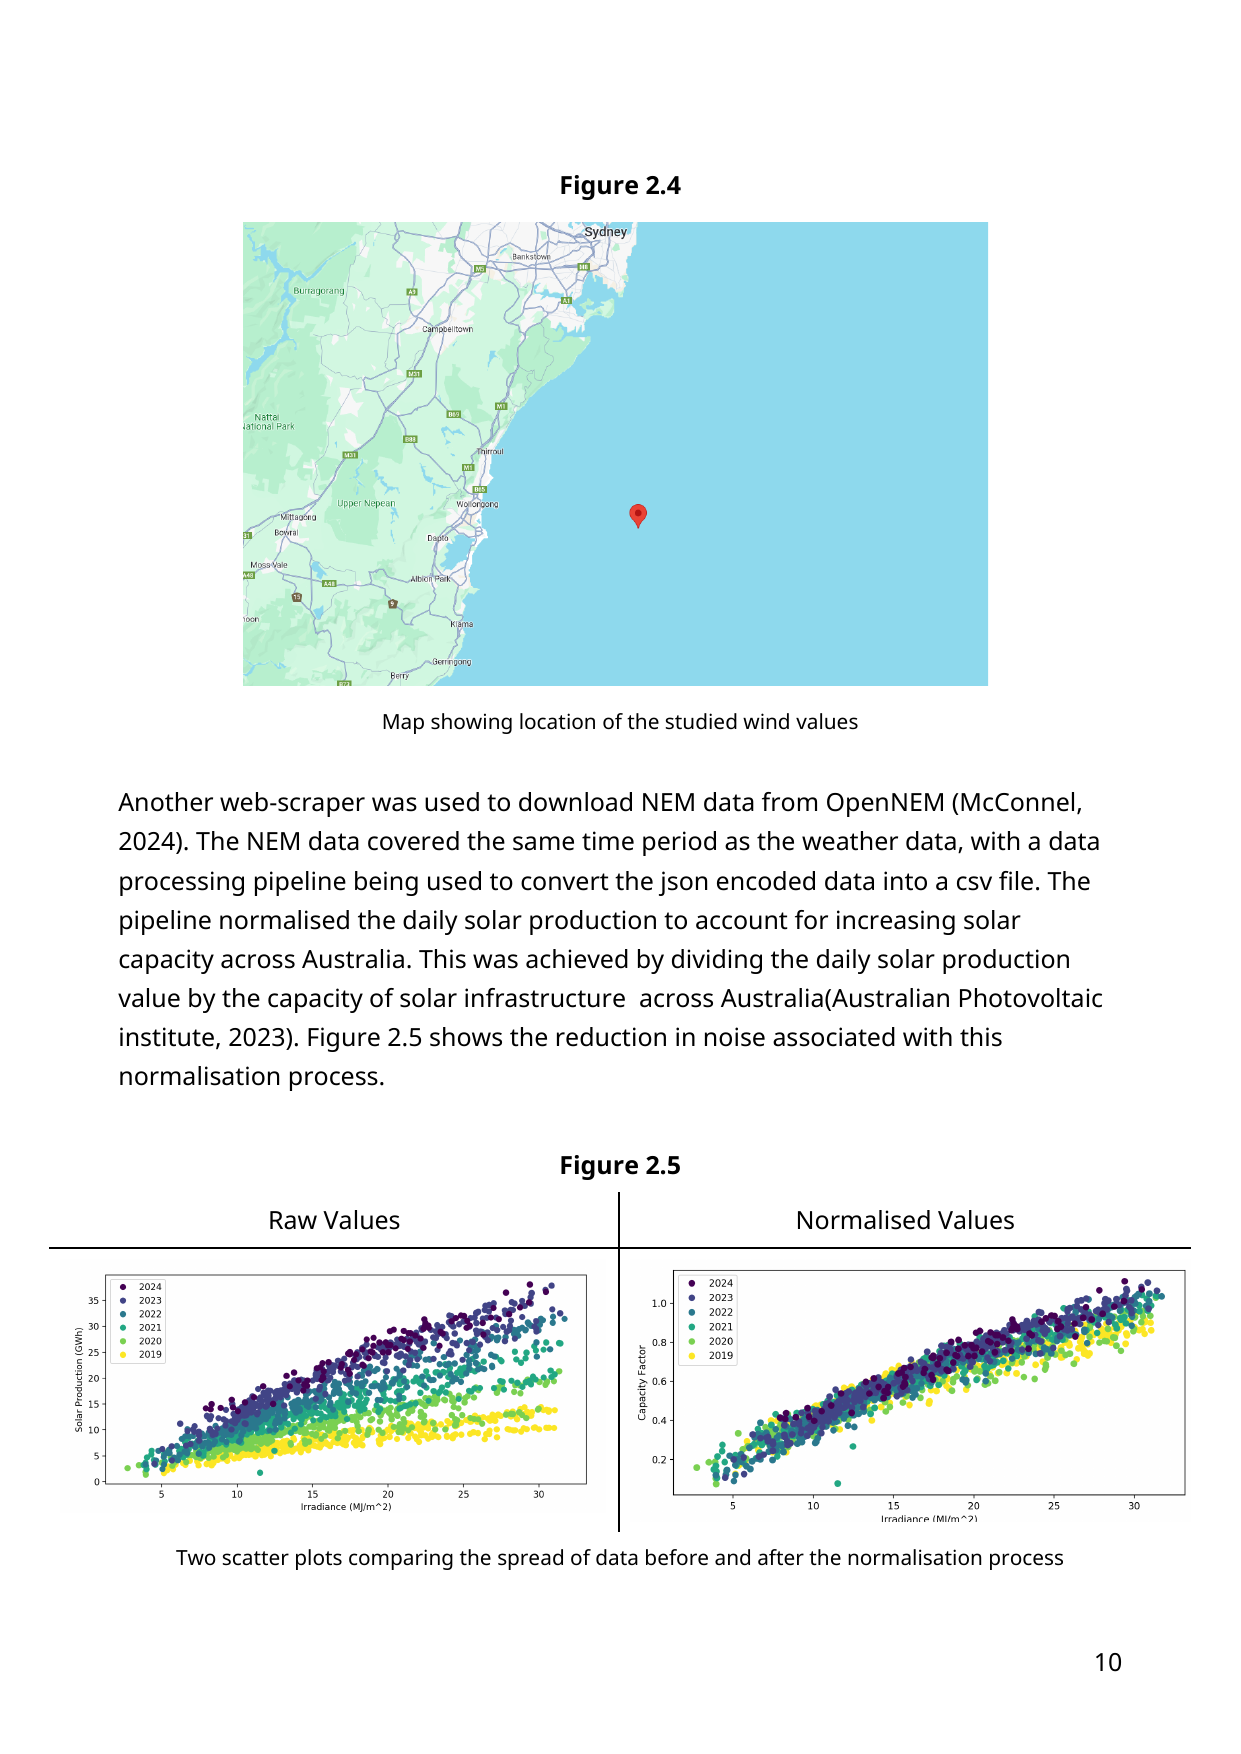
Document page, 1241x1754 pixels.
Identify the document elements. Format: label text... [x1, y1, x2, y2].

picture [59, 1259, 607, 1513]
picture [629, 1259, 1192, 1522]
table_cell [620, 1249, 1191, 1532]
table_header Figure 2.4 [233, 157, 1008, 212]
table_cell [233, 212, 1008, 696]
table_cell Map showing location of the studied wind values [233, 696, 1008, 746]
table_header Figure 2.5 [49, 1138, 1191, 1192]
table_cell Normalised Values [620, 1192, 1191, 1247]
table_cell Two scatter plots comparing the spread of data before and after the normalisation process [49, 1532, 1191, 1582]
picture [243, 222, 989, 686]
text Another web-scraper was used to download NEM data from OpenNEM (McConnel, 2024). The NEM data covered the same time period as the weather data, with a data processing pipeline being used to convert the json encoded data into a csv file. The pipeline normalised the daily solar production to account for increasing solar capacity across Australia. This was achieved by dividing the daily solar production value by the capacity of solar infrastructure across Australia(Australian Photovoltaic institute, 2023). Figure 2.5 shows the reduction in noise associated with this normalisation process. [118, 785, 1122, 1093]
table_cell [49, 1249, 618, 1532]
table_cell Raw Values [49, 1192, 618, 1247]
